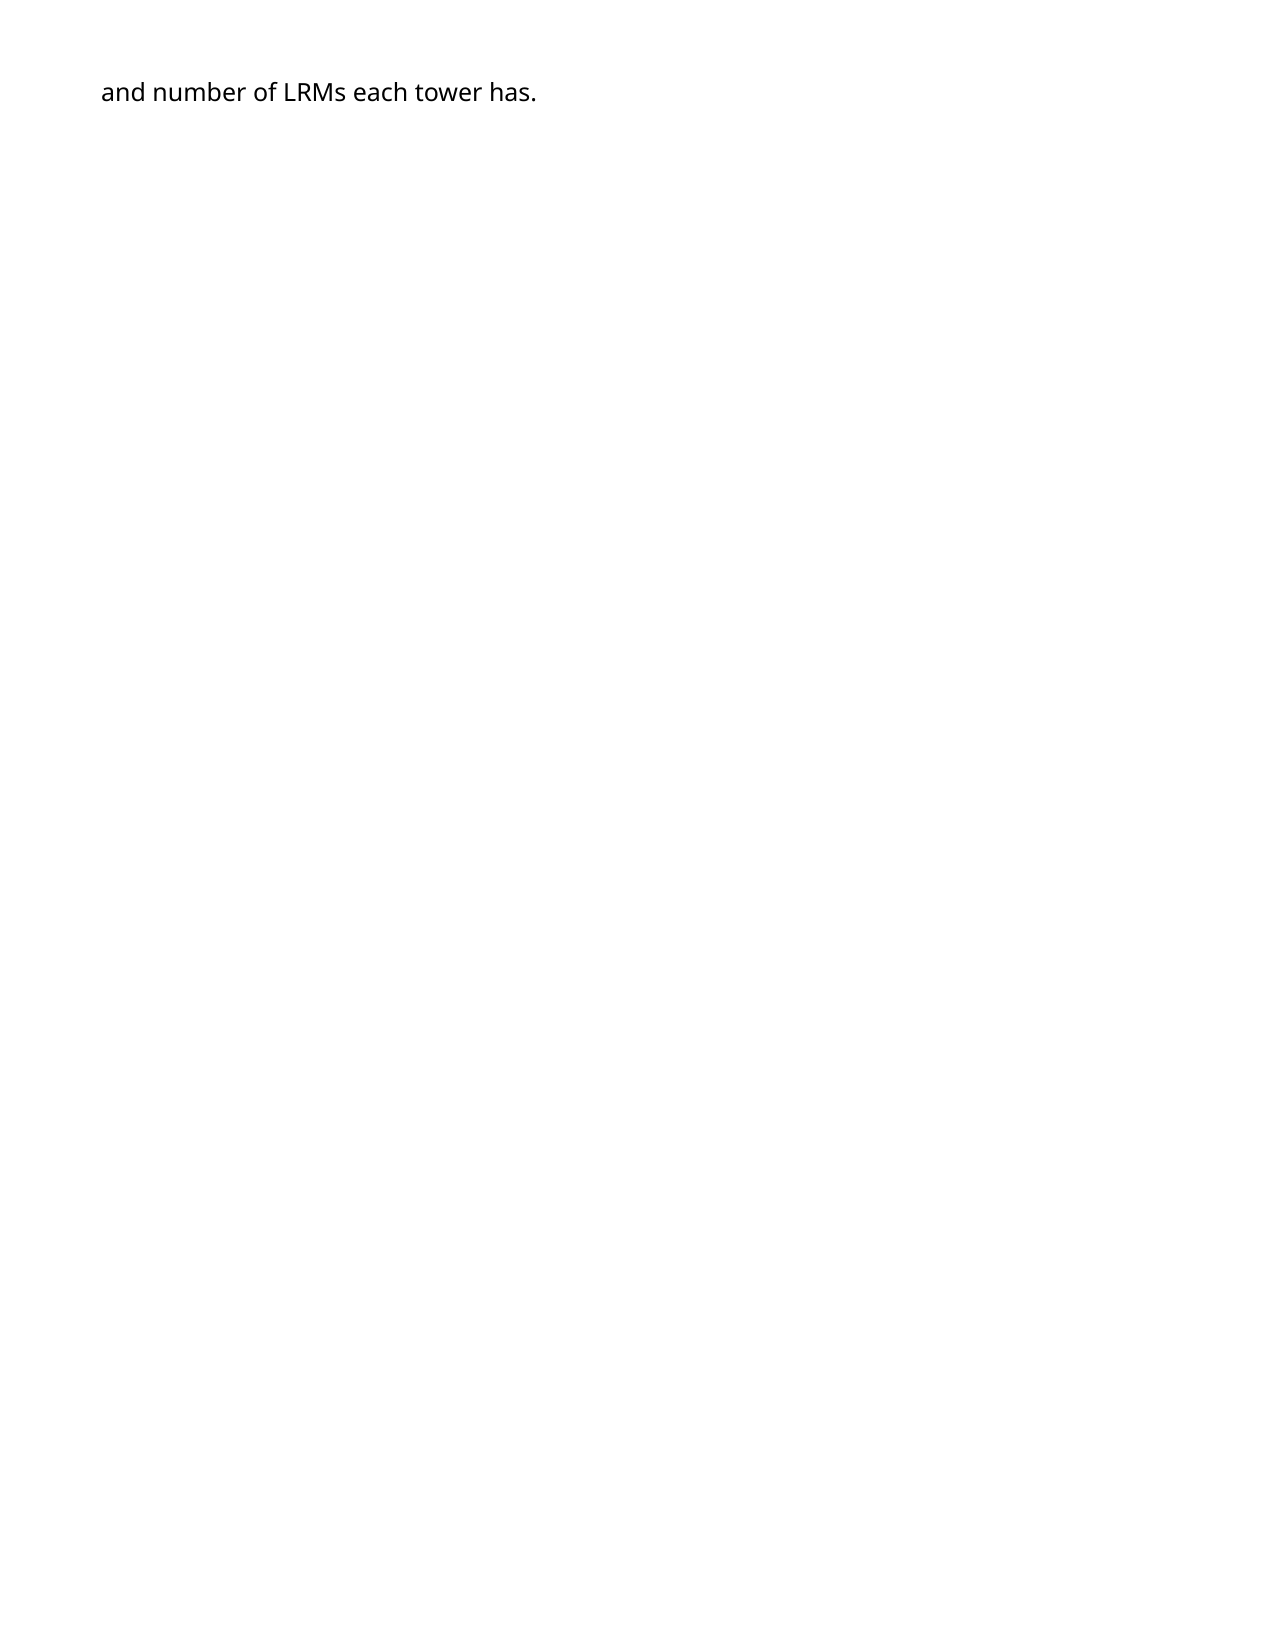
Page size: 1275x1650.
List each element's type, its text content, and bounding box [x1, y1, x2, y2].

text and number of LRMs each tower has. [75, 75, 1200, 109]
